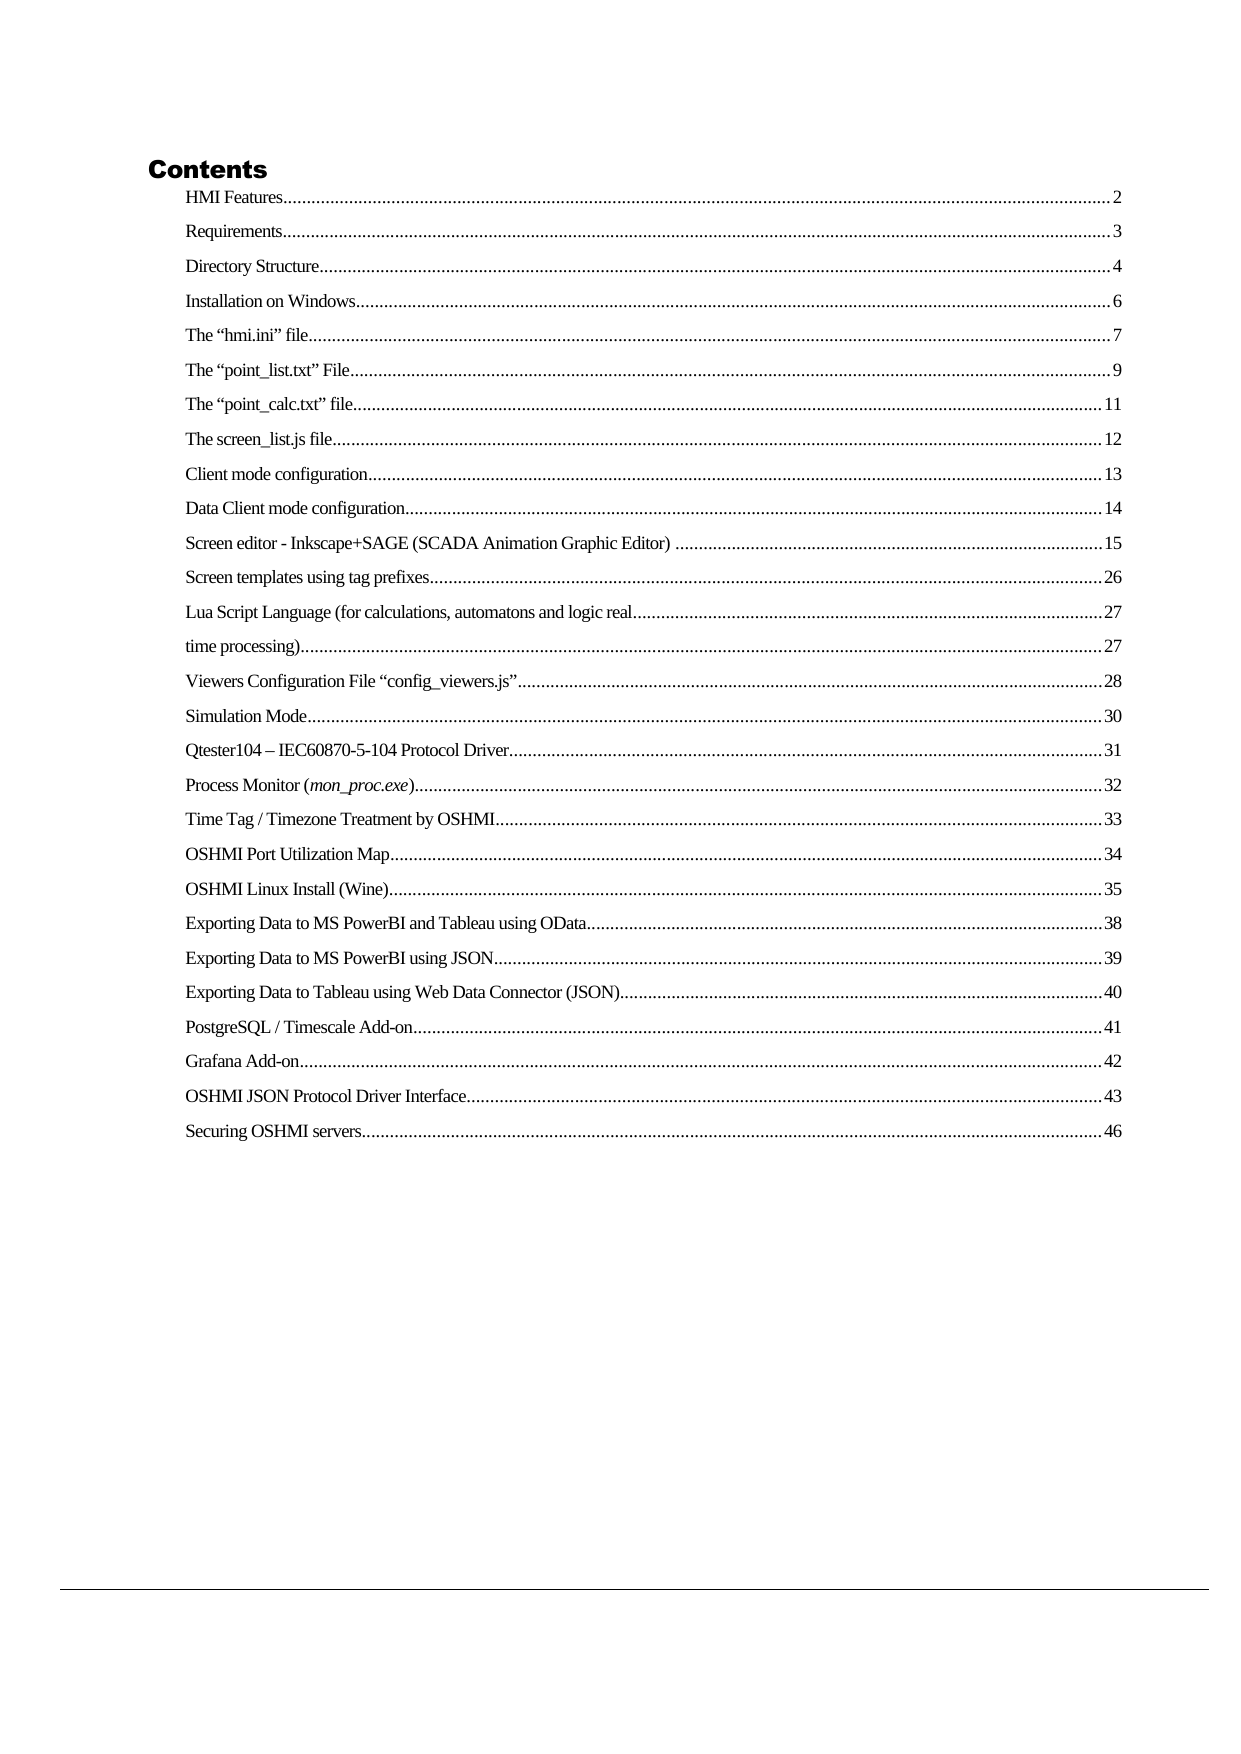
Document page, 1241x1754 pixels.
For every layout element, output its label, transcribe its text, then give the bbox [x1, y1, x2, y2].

text The “point_list.txt” File 9 [185, 359, 1122, 380]
text Exporting Data to MS PowerBI using JSON 39 [185, 947, 1122, 968]
text Grafana Add-on 42 [185, 1050, 1122, 1072]
text The screen_list.js file 12 [185, 428, 1122, 449]
text Directory Structure 4 [185, 255, 1122, 277]
text OSHMI JSON Protocol Driver Interface 43 [185, 1085, 1122, 1107]
text Data Client mode configuration 14 [185, 497, 1122, 519]
text HMI Features 2 [185, 186, 1122, 207]
text Screen templates using tag prefixes 26 [185, 566, 1122, 588]
text Exporting Data to Tableau using Web Data Connector (JSON) 40 [185, 981, 1122, 1003]
text Process Monitor (mon_proc.exe) 32 [185, 774, 1122, 795]
text Installation on Windows 6 [185, 289, 1122, 311]
text Lua Script Language (for calculations, automatons and logic real 27 [185, 601, 1122, 622]
text The “hmi.ini” file 7 [185, 324, 1122, 346]
text time processing) 27 [185, 635, 1122, 657]
text Viewers Configuration File “config_viewers.js” 28 [185, 670, 1122, 692]
text Simulation Mode 30 [185, 704, 1122, 726]
text Client mode configuration 13 [185, 462, 1122, 484]
text PostgreSQL / Timescale Add-on 41 [185, 1016, 1122, 1037]
text OSHMI Port Utilization Map 34 [185, 843, 1122, 864]
text OSHMI Linux Install (Wine) 35 [185, 877, 1122, 899]
text Qtester104 – IEC60870-5-104 Protocol Driver 31 [185, 739, 1122, 761]
text Time Tag / Timezone Treatment by OSHMI 33 [185, 808, 1122, 830]
text Securing OSHMI servers 46 [185, 1119, 1122, 1141]
subtitle Contents [148, 136, 1122, 186]
text Screen editor - Inkscape+SAGE (SCADA Animation Graphic Editor) 15 [185, 532, 1122, 553]
text Requirements 3 [185, 220, 1122, 242]
text The “point_calc.txt” file 11 [185, 393, 1122, 415]
text Exporting Data to MS PowerBI and Tableau using OData 38 [185, 912, 1122, 934]
